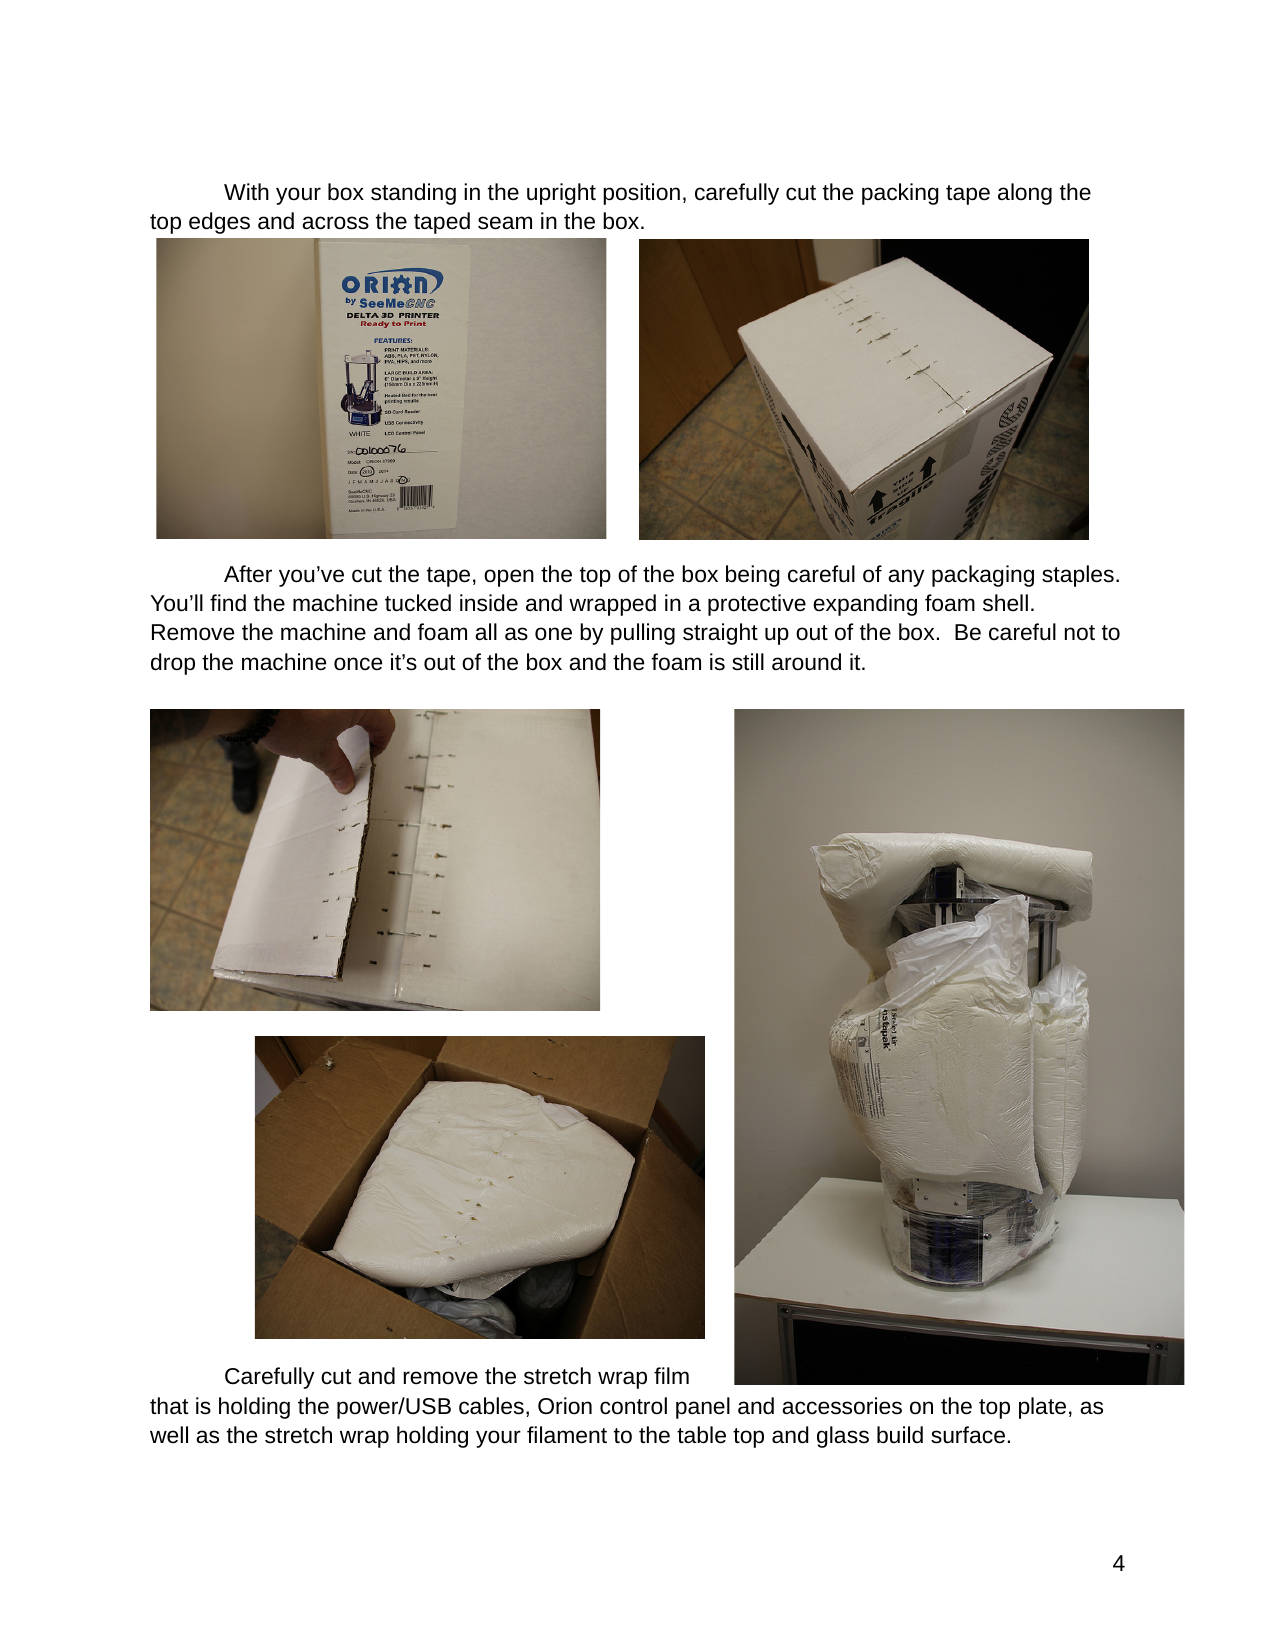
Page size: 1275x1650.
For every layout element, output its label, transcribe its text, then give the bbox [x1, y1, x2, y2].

text With your box standing in the upright position, carefully cut the packing tape along the top edges and across the taped seam in the box. [150, 179, 1125, 234]
text Carefully cut and remove the stretch wrap film that is holding the power/USB cables, Orion control panel and accessories on the top plate, as well as the stretch wrap holding your filament to the table top and glass build surface. [150, 1364, 1125, 1448]
picture [254, 1036, 705, 1339]
picture [639, 239, 1089, 540]
picture [734, 709, 1185, 1385]
picture [150, 709, 600, 1011]
picture [156, 238, 607, 539]
text After you’ve cut the tape, open the top of the box being careful of any packaging staples. You’ll find the machine tucked inside and wrapped in a protective expanding foam shell. Remove the machine and foam all as one by pulling straight up out of the box. Be careful not to drop the machine once it’s out of the box and the foam is still around it. [150, 561, 1125, 675]
